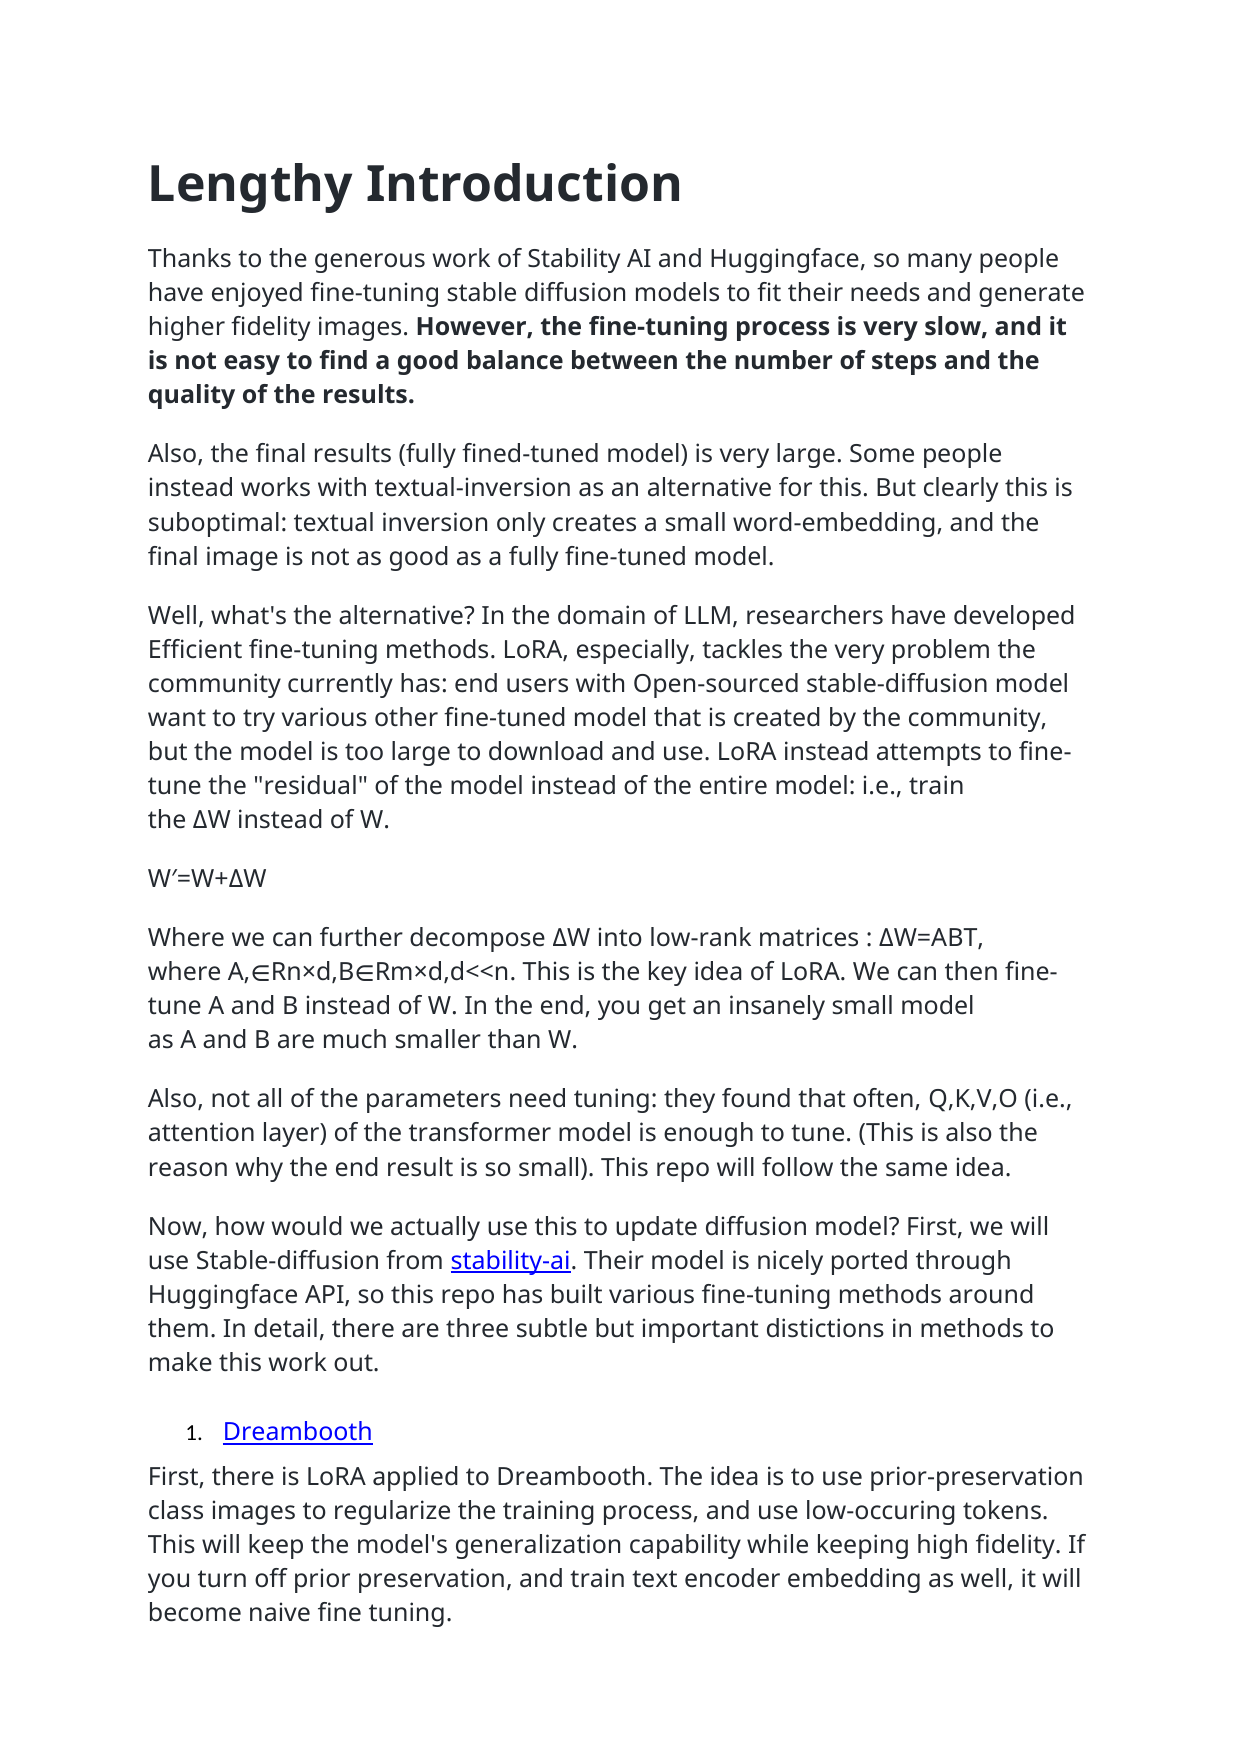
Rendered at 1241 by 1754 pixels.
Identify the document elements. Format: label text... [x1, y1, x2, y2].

text Now, how would we actually use this to update diffusion model? First, we will use Stable-diffusion from stability-ai. Their model is nicely ported through Huggingface API, so this repo has built various fine-tuning methods around them. In detail, there are three subtle but important distictions in methods to make this work out. [148, 1208, 1093, 1378]
text Well, what's the alternative? In the domain of LLM, researchers have developed Efficient fine-tuning methods. LoRA, especially, tackles the very problem the community currently has: end users with Open-sourced stable-diffusion model want to try various other fine-tuned model that is created by the community, but the model is too large to download and use. LoRA instead attempts to fine-tune the "residual" of the model instead of the entire model: i.e., train the ΔW instead of W. [148, 597, 1093, 836]
text First, there is LoRA applied to Dreambooth. The idea is to use prior-preservation class images to regularize the training process, and use low-occuring tokens. This will keep the model's generalization capability while keeping high fidelity. If you turn off prior preservation, and train text encoder embedding as well, it will become naive fine tuning. [148, 1458, 1093, 1629]
text Thanks to the generous work of Stability AI and Huggingface, so many people have enjoyed fine-tuning stable diffusion models to fit their needs and generate higher fidelity images. However, the fine-tuning process is very slow, and it is not easy to find a good balance between the number of steps and the quality of the results. [148, 241, 1093, 411]
list Dreambooth [185, 1414, 1093, 1448]
text Where we can further decompose ΔW into low-rank matrices : ΔW=ABT, where A,∈Rn×d,B∈Rm×d,d<<n. This is the key idea of LoRA. We can then fine-tune A and B instead of W. In the end, you get an insanely small model as A and B are much smaller than W. [148, 920, 1093, 1056]
text Also, not all of the parameters need tuning: they found that often, Q,K,V,O (i.e., attention layer) of the transformer model is enough to tune. (This is also the reason why the end result is so small). This repo will follow the same idea. [148, 1081, 1093, 1183]
subtitle Lengthy Introduction [148, 148, 1093, 216]
text Also, the final results (fully fined-tuned model) is very large. Some people instead works with textual-inversion as an alternative for this. But clearly this is suboptimal: textual inversion only creates a small word-embedding, and the final image is not as good as a fully fine-tuned model. [148, 436, 1093, 572]
text W′=W+ΔW [148, 861, 1093, 895]
